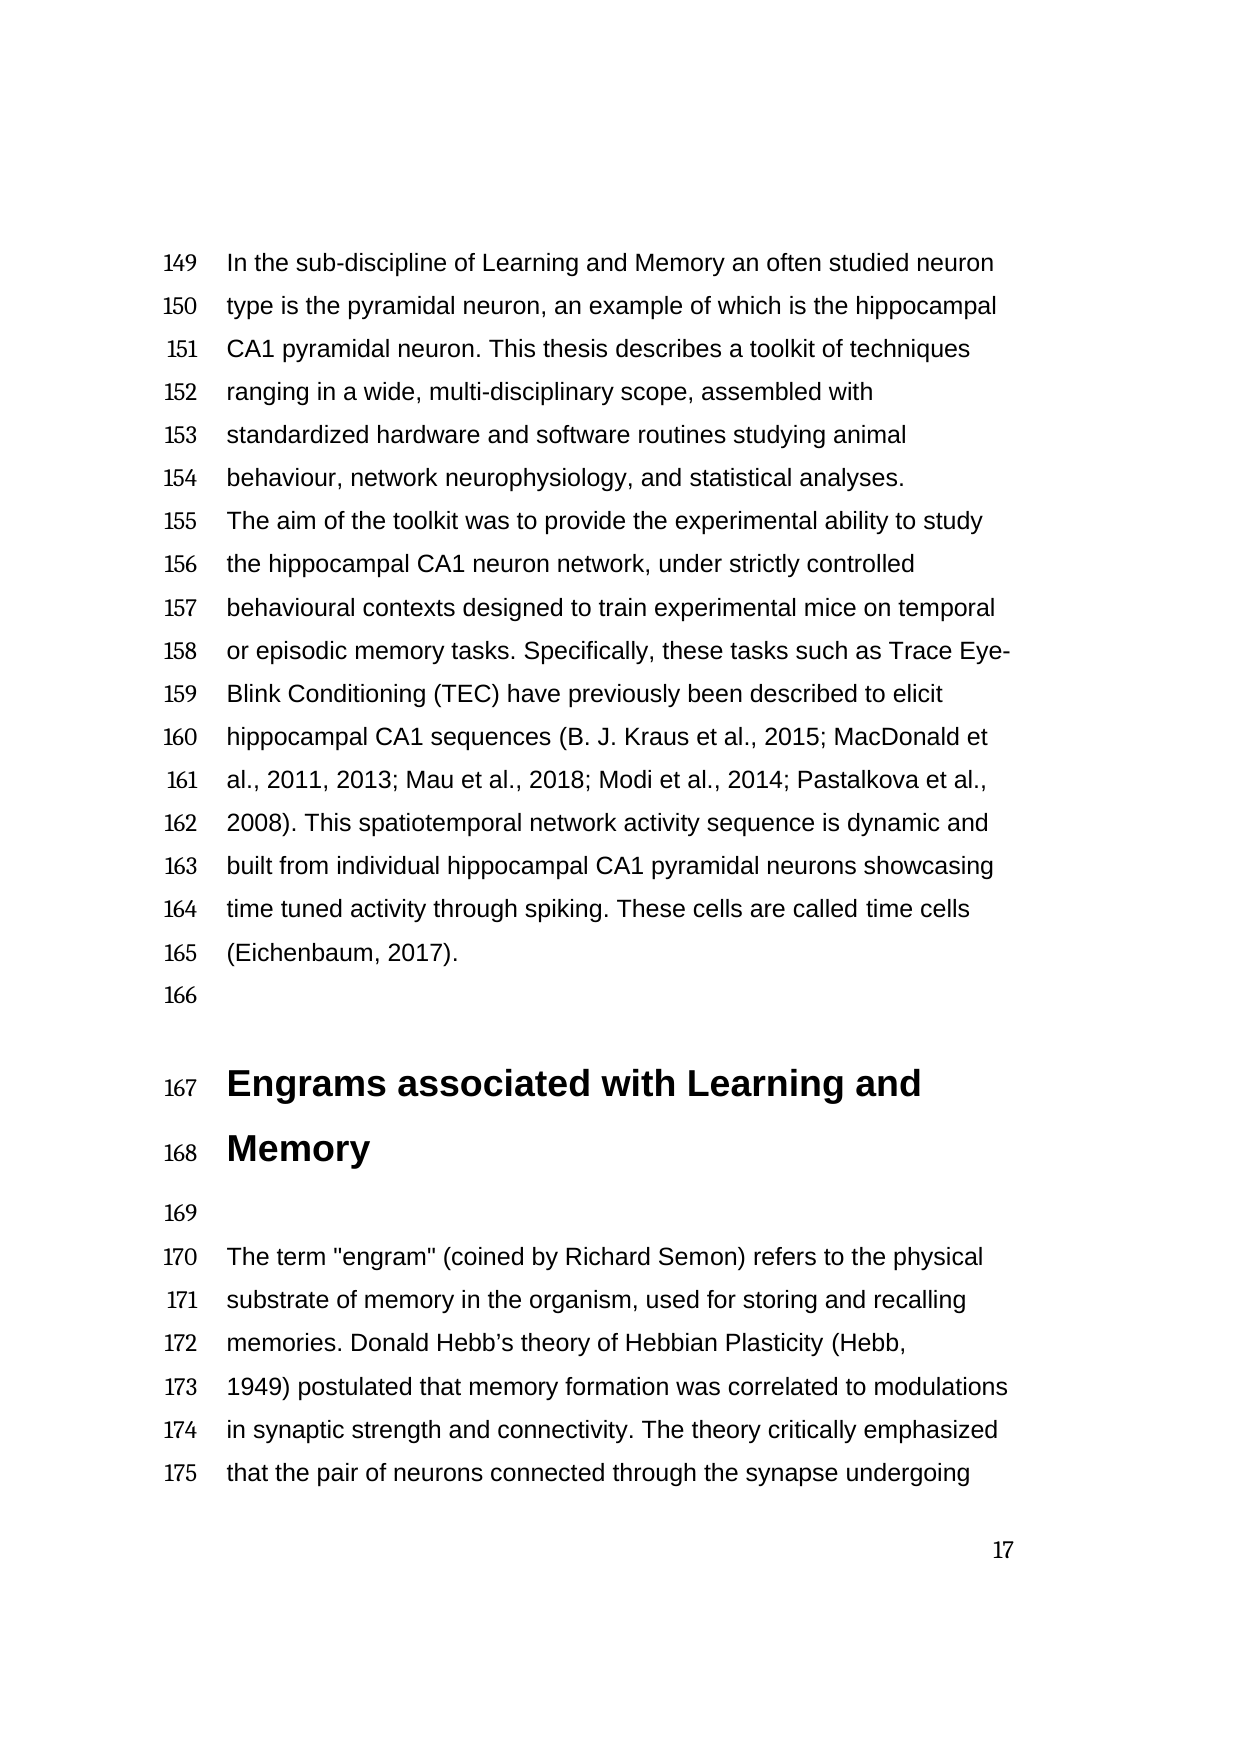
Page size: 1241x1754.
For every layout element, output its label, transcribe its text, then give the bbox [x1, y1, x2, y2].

text In the sub-discipline of Learning and Memory an often studied neuron type is the pyramidal neuron, an example of which is the hippocampal CA1 pyramidal neuron. This thesis describes a toolkit of techniques ranging in a wide, multi-disciplinary scope, assembled with standardized hardware and software routines studying animal behaviour, network neurophysiology, and statistical analyses. [226, 248, 1014, 492]
text The aim of the toolkit was to provide the experimental ability to study the hippocampal CA1 neuron network, under strictly controlled behavioural contexts designed to train experimental mice on temporal or episodic memory tasks. Specifically, these tasks such as Trace Eye-Blink Conditioning (TEC) have previously been described to elicit hippocampal CA1 sequences (B. J. Kraus et al., 2015; MacDonald et al., 2011, 2013; Mau et al., 2018; Modi et al., 2014; Pastalkova et al., 2008)⁠. This spatiotemporal network activity sequence is dynamic and built from individual hippocampal CA1 pyramidal neurons showcasing time tuned activity through spiking. These cells are called time cells (Eichenbaum, 2017)⁠. [226, 506, 1014, 966]
text The term "engram" (coined by Richard Semon) refers to the physical substrate of memory in the organism, used for storing and recalling memories. Donald Hebb’s theory of Hebbian Plasticity (Hebb, 1949)⁠ postulated that memory formation was correlated to modulations in synaptic strength and connectivity. The theory critically emphasized that the pair of neurons connected through the synapse undergoing [226, 1242, 1014, 1487]
subtitle Engrams associated with Learning and Memory [226, 1061, 1014, 1169]
